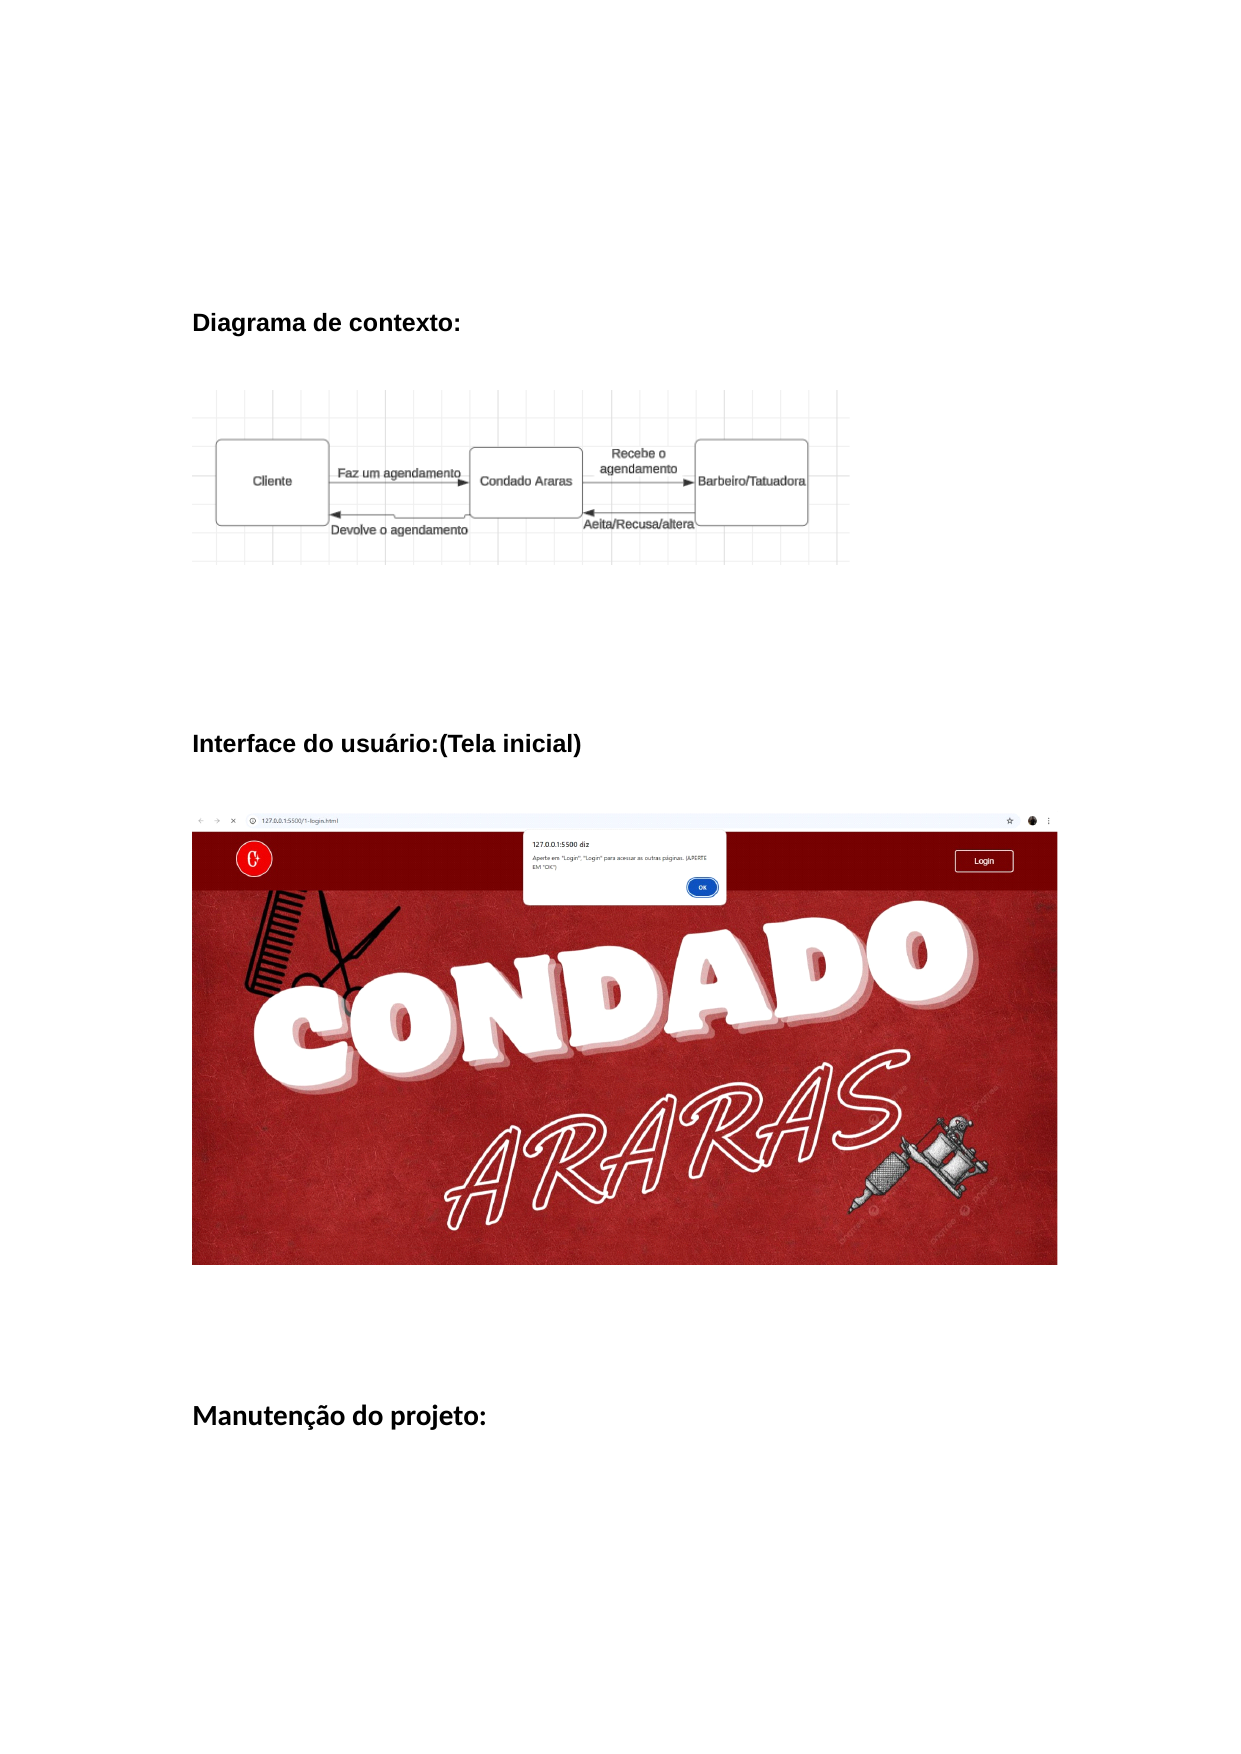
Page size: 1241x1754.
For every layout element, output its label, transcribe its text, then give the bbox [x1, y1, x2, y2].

text Diagrama de contexto: [192, 308, 1063, 337]
text Manutenção do projeto: [192, 1397, 1063, 1433]
text Interface do usuário:(Tela inicial) [192, 729, 1063, 757]
